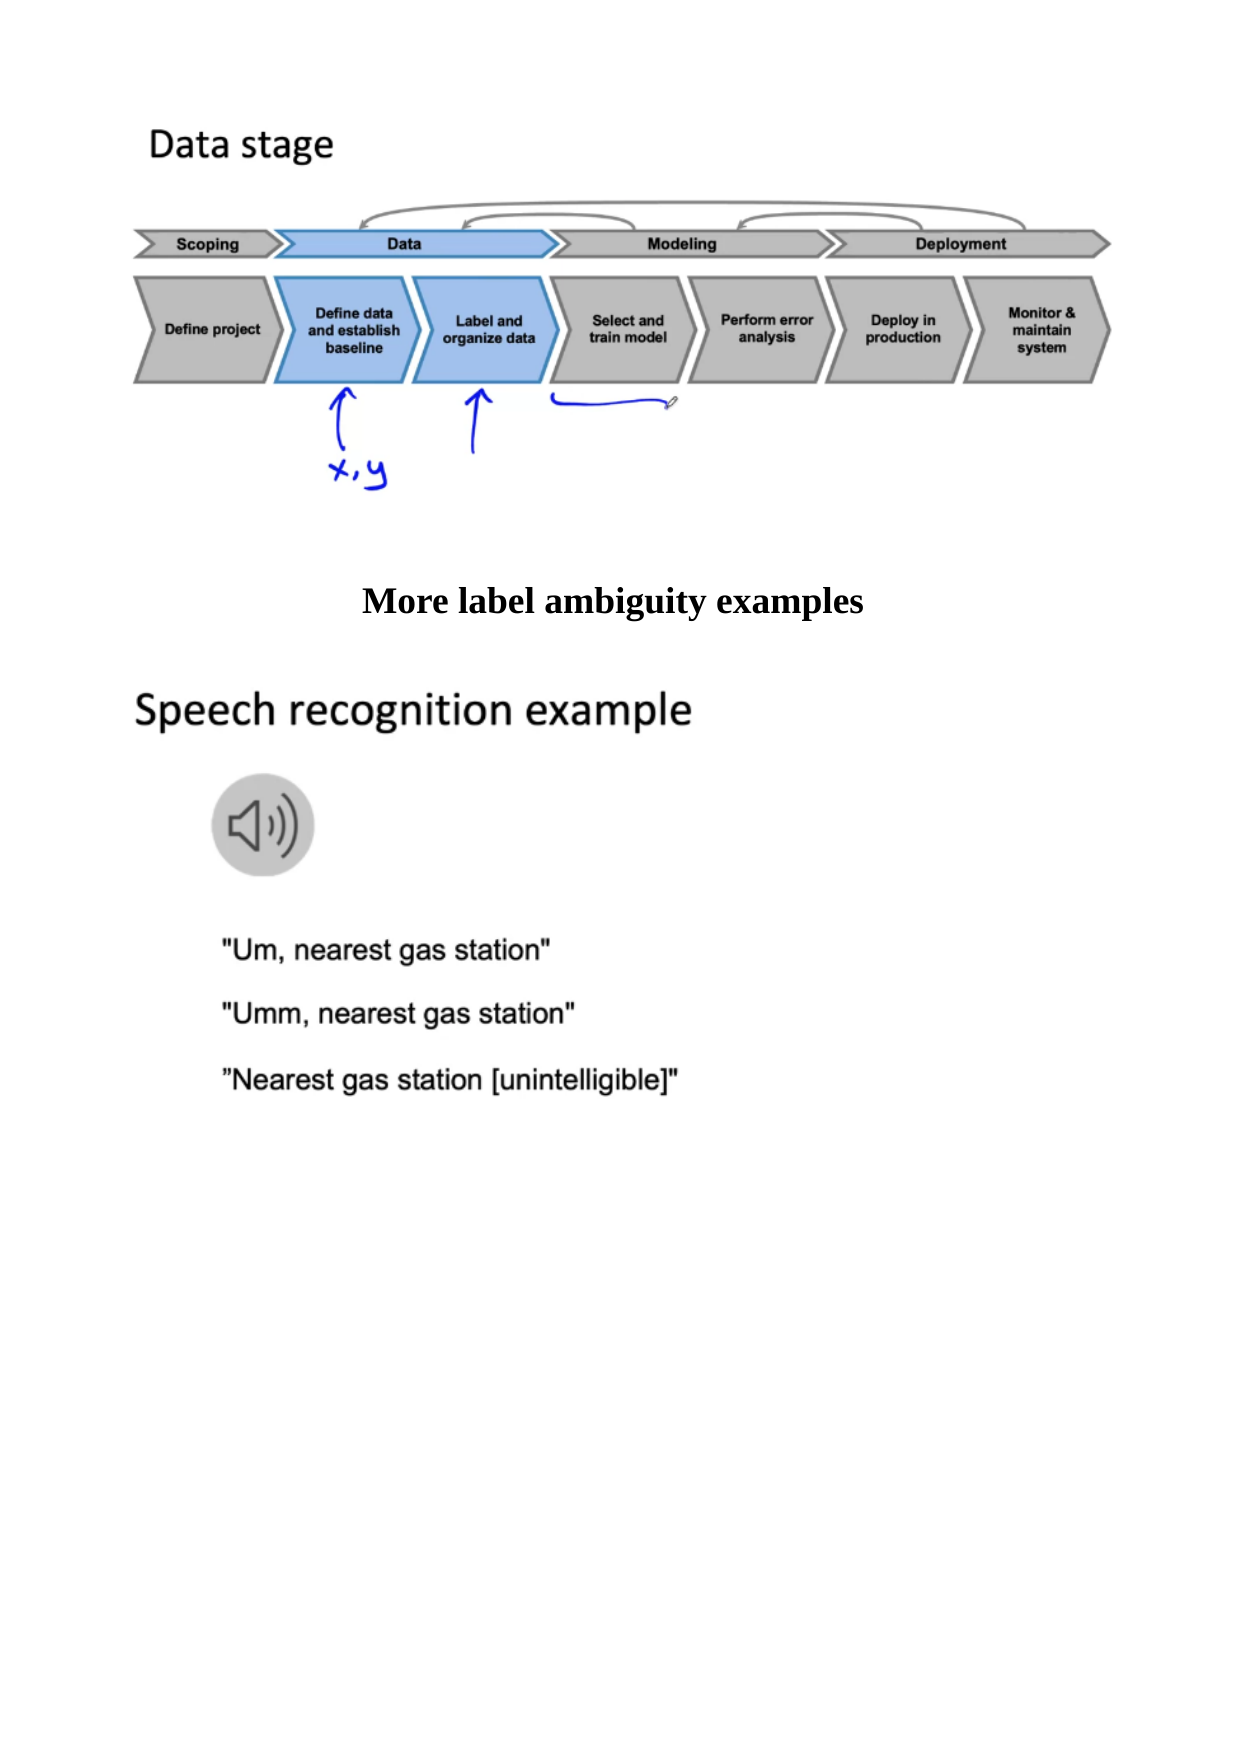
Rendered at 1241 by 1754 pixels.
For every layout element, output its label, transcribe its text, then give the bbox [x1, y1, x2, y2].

picture [118, 679, 1123, 1114]
picture [118, 118, 1123, 502]
subtitle More label ambiguity examples [118, 578, 1122, 621]
